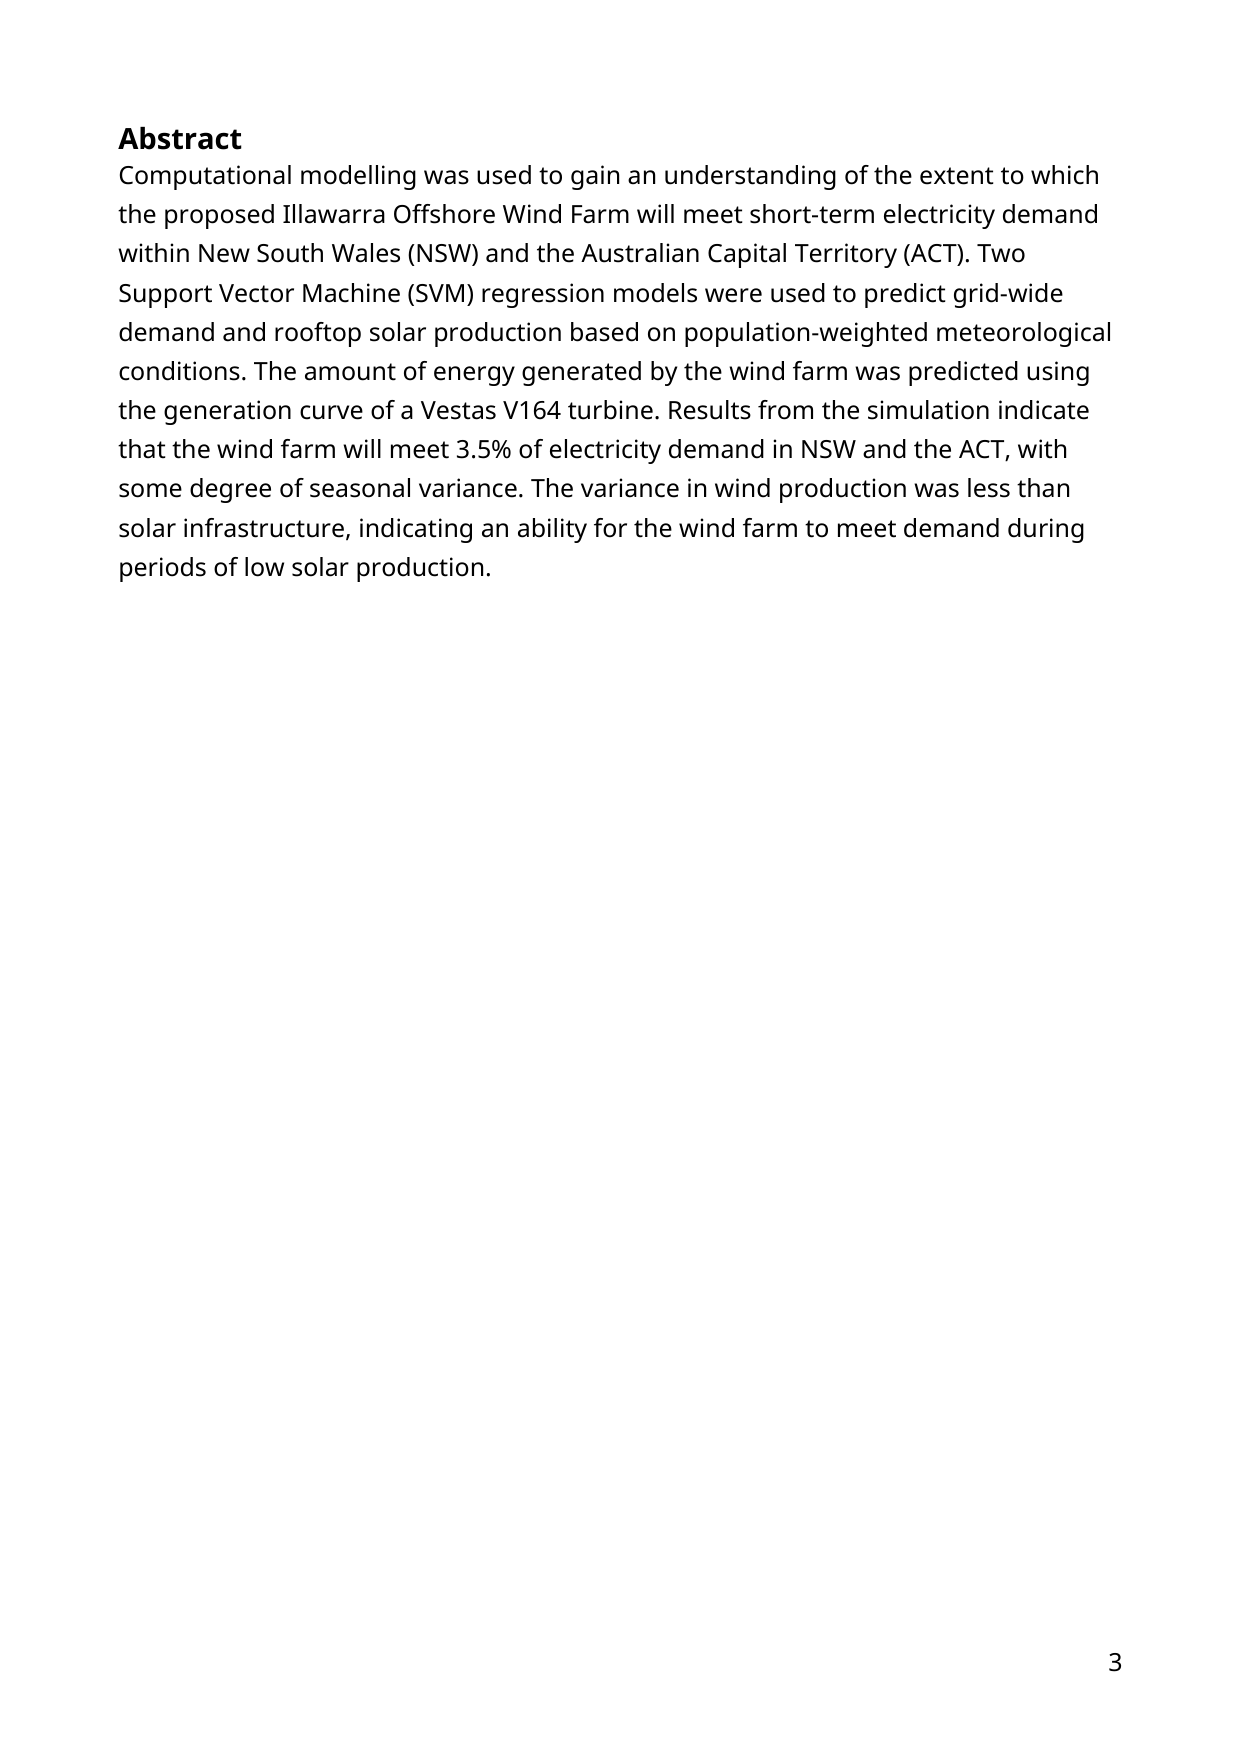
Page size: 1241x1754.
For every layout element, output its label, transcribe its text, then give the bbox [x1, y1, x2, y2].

subtitle Abstract [118, 118, 1122, 158]
text Computational modelling was used to gain an understanding of the extent to which the proposed Illawarra Offshore Wind Farm will meet short-term electricity demand within New South Wales (NSW) and the Australian Capital Territory (ACT). Two Support Vector Machine (SVM) regression models were used to predict grid-wide demand and rooftop solar production based on population-weighted meteorological conditions. The amount of energy generated by the wind farm was predicted using the generation curve of a Vestas V164 turbine. Results from the simulation indicate that the wind farm will meet 3.5% of electricity demand in NSW and the ACT, with some degree of seasonal variance. The variance in wind production was less than solar infrastructure, indicating an ability for the wind farm to meet demand during periods of low solar production. [118, 158, 1122, 583]
